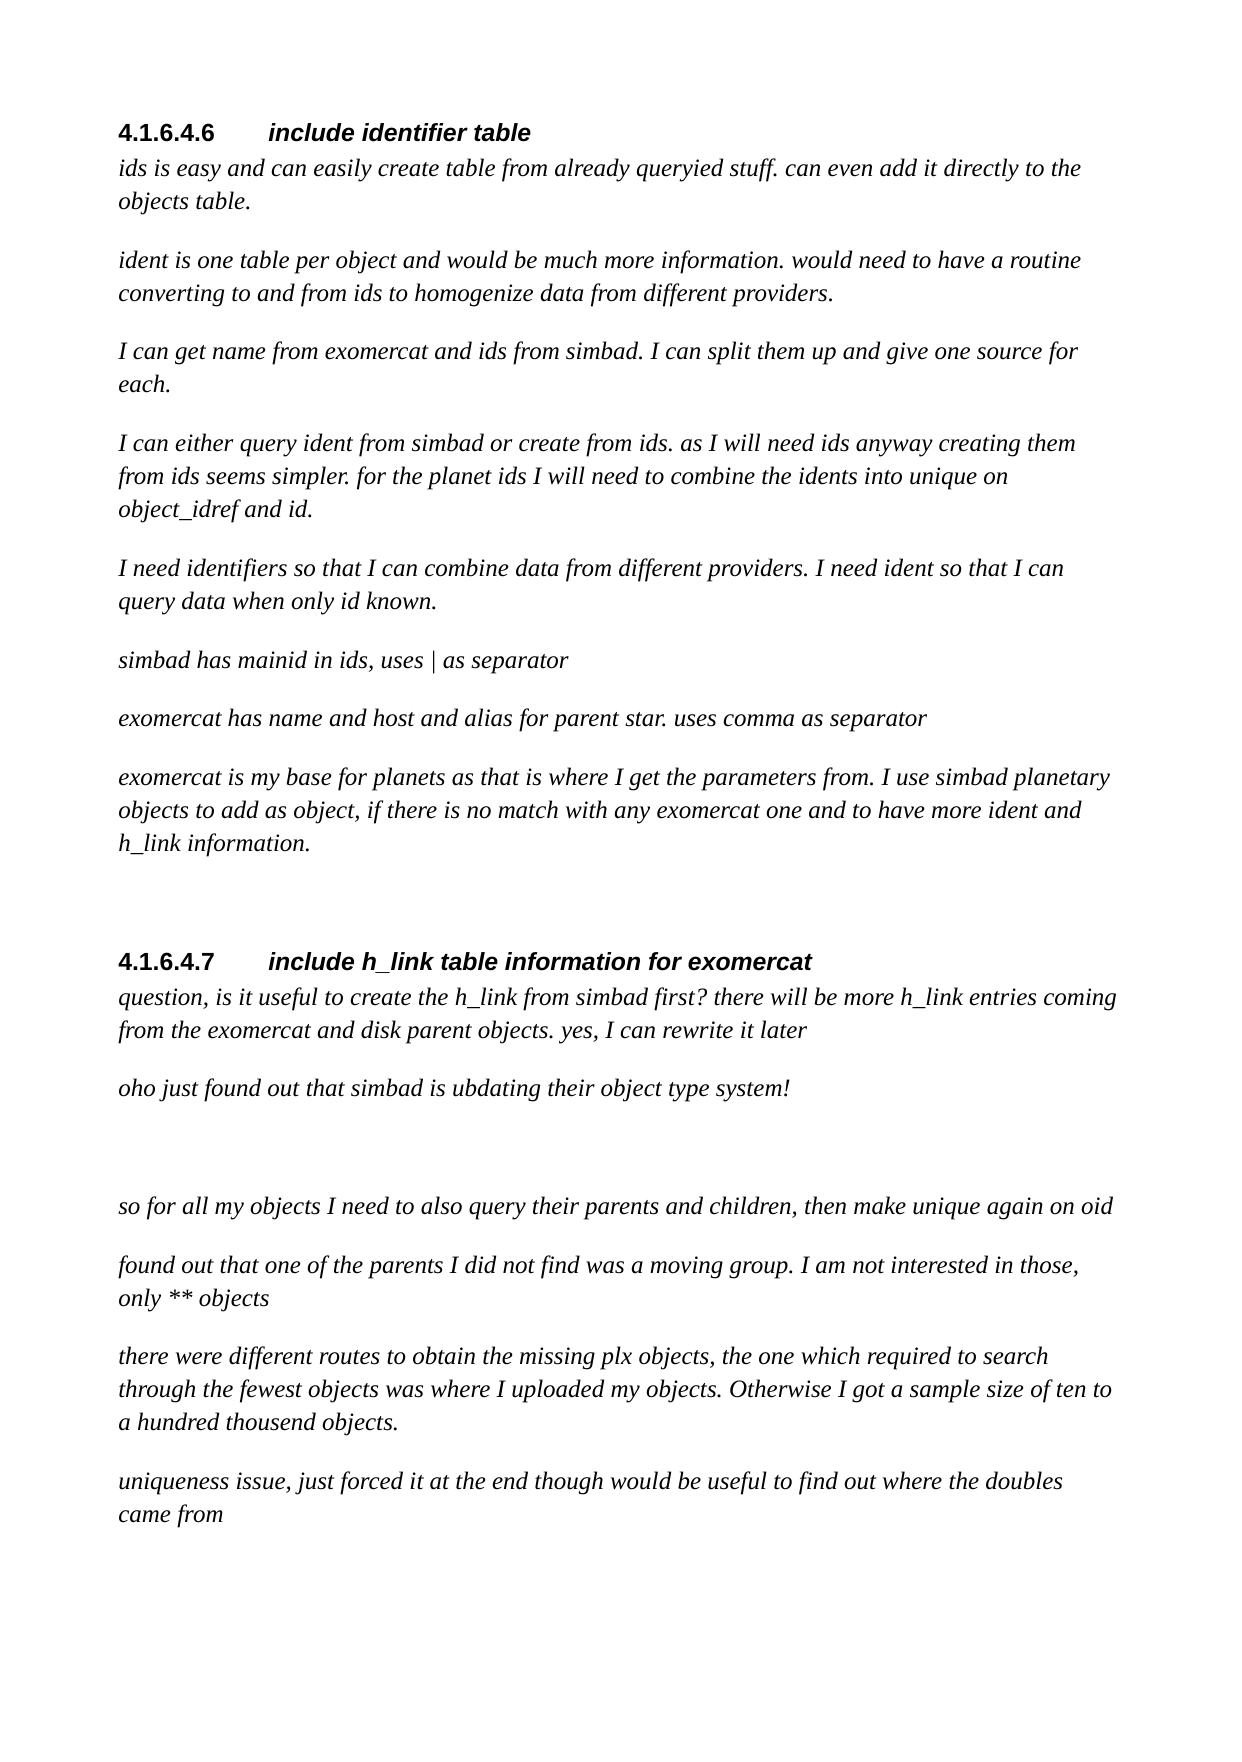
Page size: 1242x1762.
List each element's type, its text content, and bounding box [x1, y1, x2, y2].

text so for all my objects I need to also query their parents and children, then make unique again on oid [118, 1191, 1124, 1220]
text I can get name from exomercat and ids from simbad. I can split them up and give one source for each. [118, 336, 1124, 398]
subtitle include h_link table information for exomercat [118, 947, 1124, 975]
text I need identifiers so that I can combine data from different providers. I need ident so that I can query data when only id known. [118, 553, 1124, 615]
text I can either query ident from simbad or create from ids. as I will need ids anyway creating them from ids seems simpler. for the planet ids I will need to combine the idents into unique on object_idref and id. [118, 428, 1124, 523]
text question, is it useful to create the h_link from simbad first? there will be more h_link entries coming from the exomercat and disk parent objects. yes, I can rewrite it later [118, 982, 1124, 1043]
text exomercat has name and host and alias for parent star. uses comma as separator [118, 703, 1124, 732]
text uniqueness issue, just forced it at the end though would be useful to find out where the doubles came from [118, 1466, 1124, 1528]
text oho just found out that simbad is ubdating their object type system! [118, 1073, 1124, 1102]
text there were different routes to obtain the missing plx objects, the one which required to search through the fewest objects was where I uploaded my objects. Otherwise I got a sample size of ten to a hundred thousend objects. [118, 1341, 1124, 1436]
text exomercat is my base for planets as that is where I get the parameters from. I use simbad planetary objects to add as object, if there is no match with any exomercat one and to have more ident and h_link information. [118, 762, 1124, 857]
text found out that one of the parents I did not find was a moving group. I am not interested in those, only ** objects [118, 1250, 1124, 1311]
text simbad has mainid in ids, uses | as separator [118, 645, 1124, 673]
text ident is one table per object and would be much more information. would need to have a routine converting to and from ids to homogenize data from different providers. [118, 245, 1124, 306]
text ids is easy and can easily create table from already queryied stuff. can even add it directly to the objects table. [118, 153, 1124, 215]
subtitle include identifier table [118, 118, 1124, 147]
